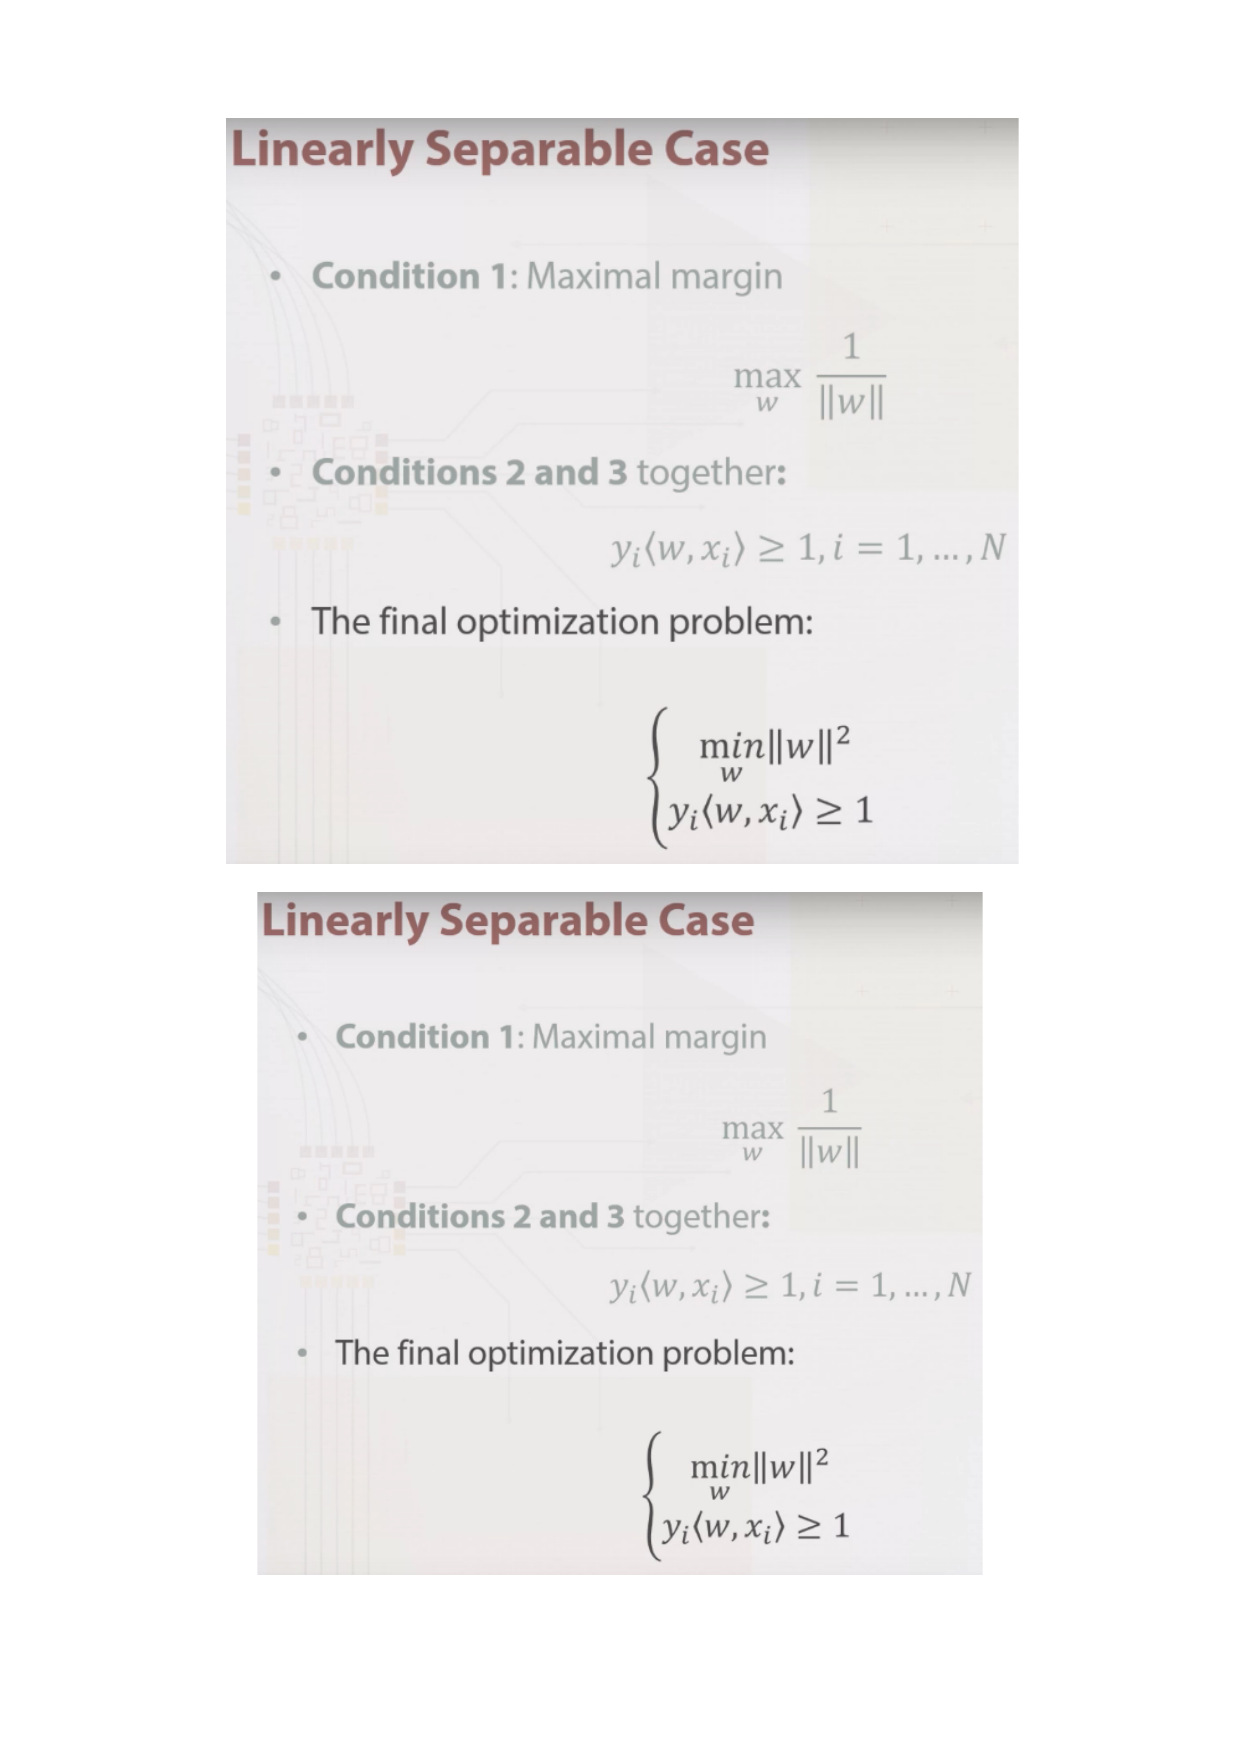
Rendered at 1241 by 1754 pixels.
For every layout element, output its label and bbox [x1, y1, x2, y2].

picture [226, 118, 1019, 864]
picture [257, 892, 983, 1575]
